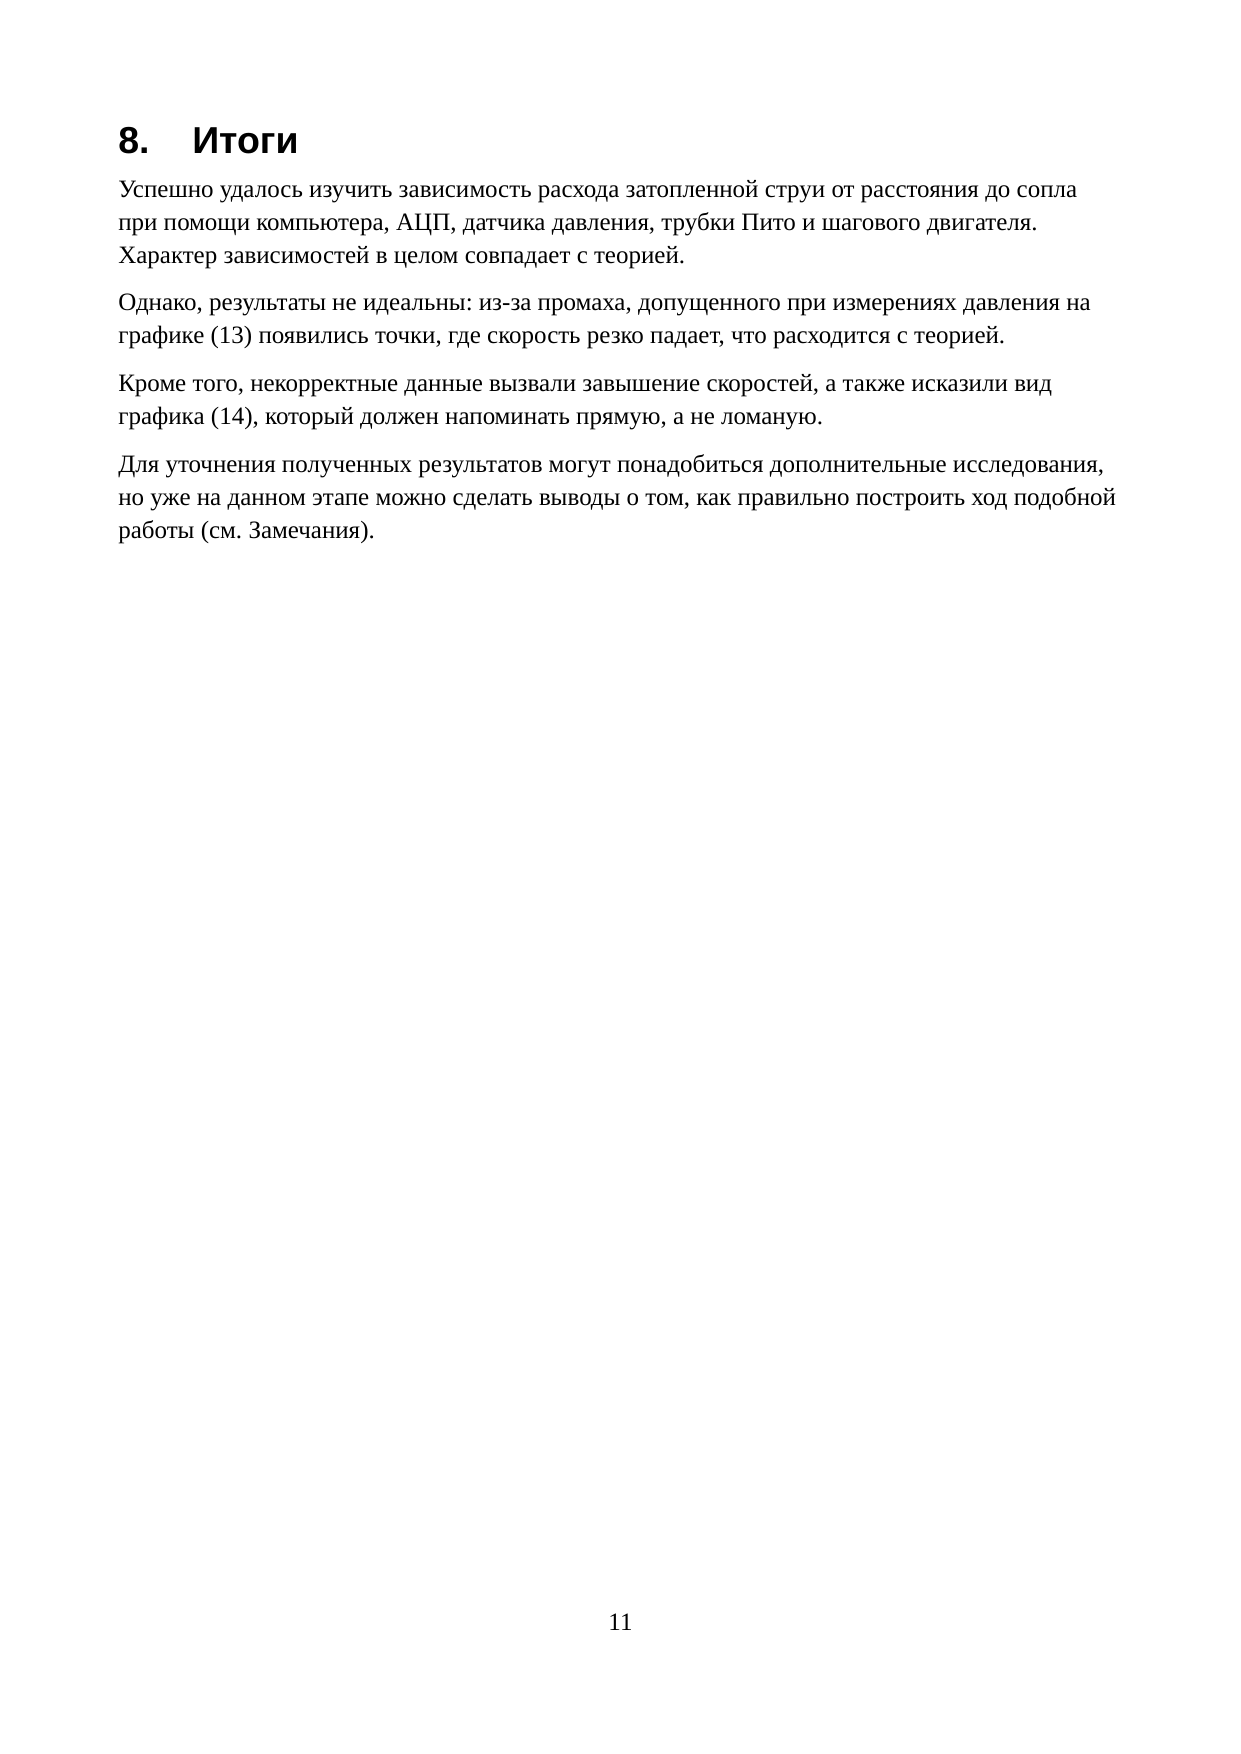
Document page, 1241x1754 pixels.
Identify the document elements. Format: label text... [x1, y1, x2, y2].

text Для уточнения полученных результатов могут понадобиться дополнительные исследования, но уже на данном этапе можно сделать выводы о том, как правильно построить ход подобной работы (см. Замечания). [118, 449, 1122, 543]
text Кроме того, некорректные данные вызвали завышение скоростей, а также исказили вид графика (14), который должен напоминать прямую, а не ломаную. [118, 368, 1122, 430]
text Успешно удалось изучить зависимость расхода затопленной струи от расстояния до сопла при помощи компьютера, АЦП, датчика давления, трубки Пито и шагового двигателя. Характер зависимостей в целом совпадает с теорией. [118, 174, 1122, 268]
subtitle Итоги [118, 118, 1122, 161]
text Однако, результаты не идеальны: из-за промаха, допущенного при измерениях давления на графике (13) появились точки, где скорость резко падает, что расходится с теорией. [118, 287, 1122, 349]
